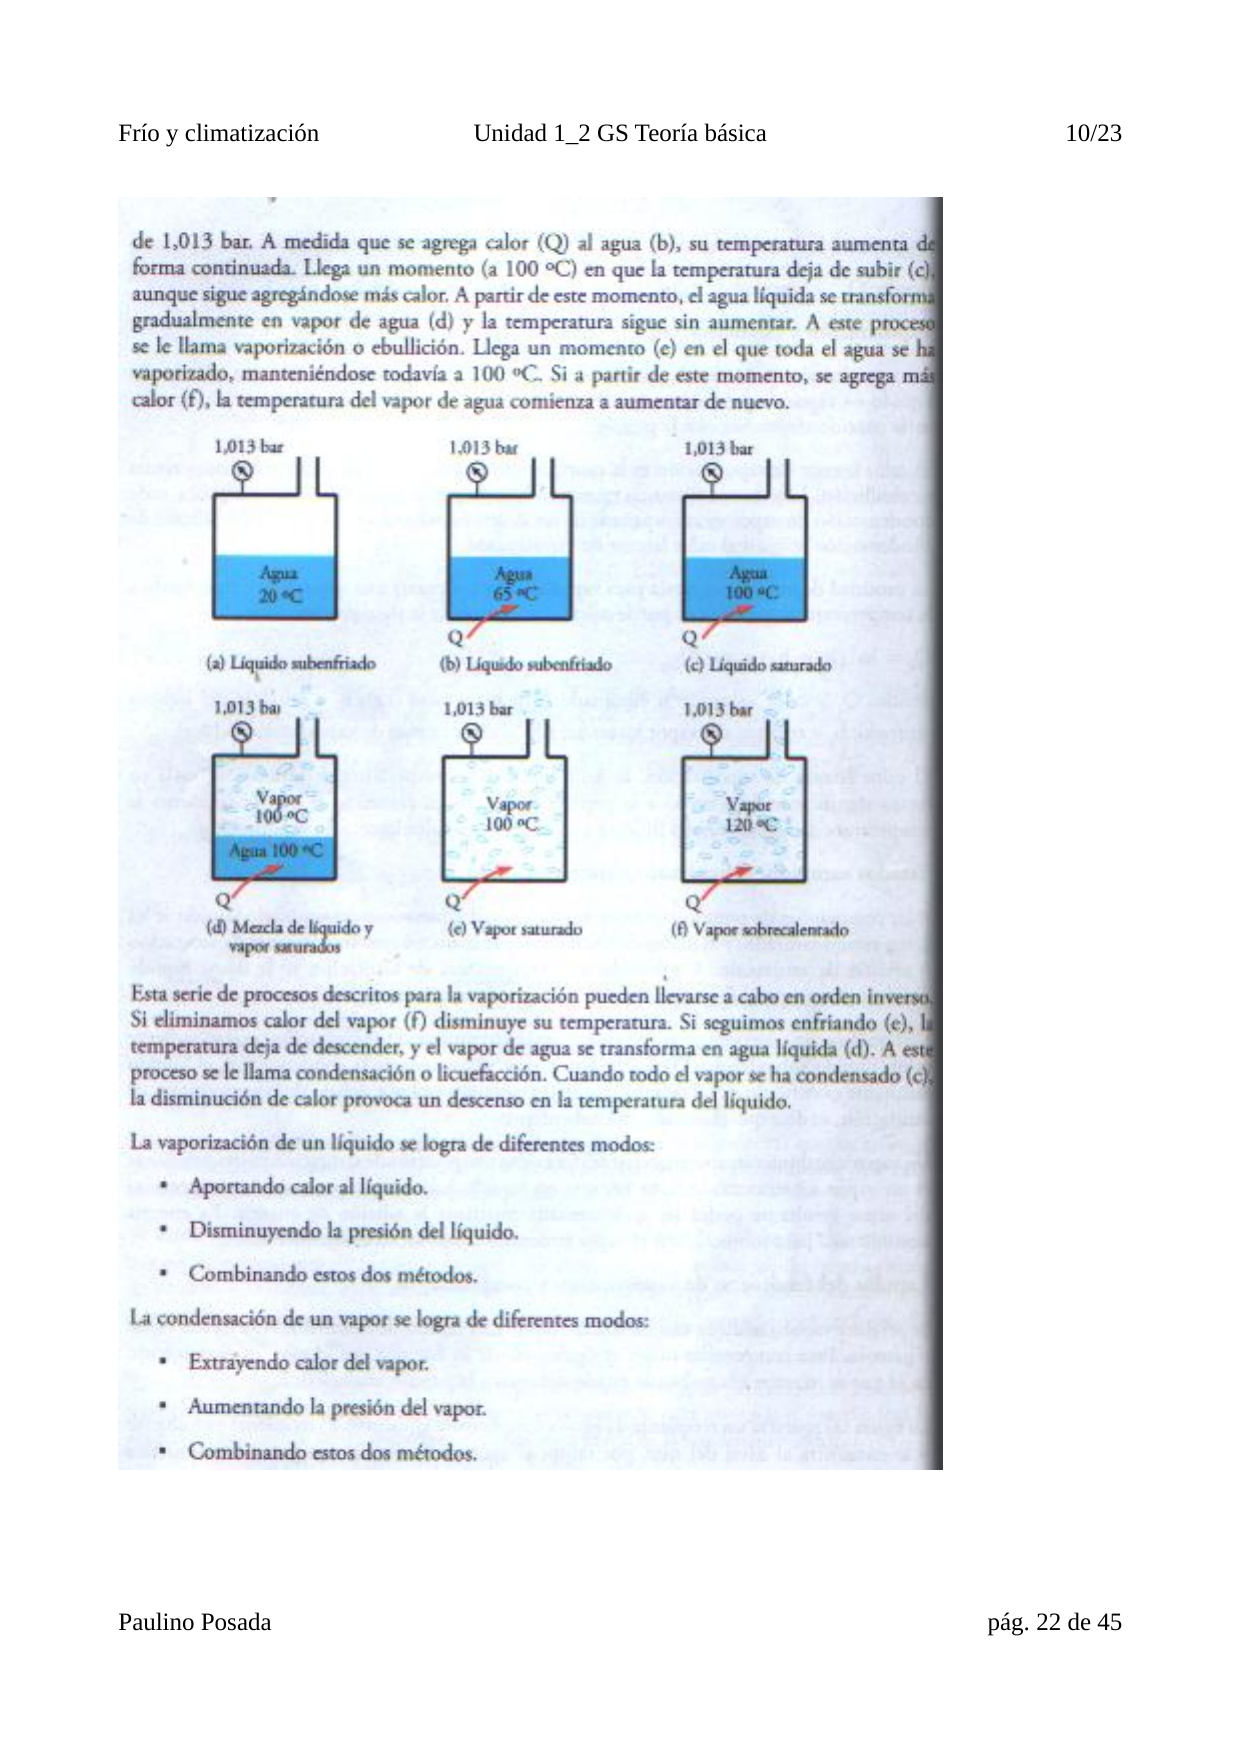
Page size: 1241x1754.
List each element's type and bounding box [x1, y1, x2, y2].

picture [118, 197, 943, 1470]
